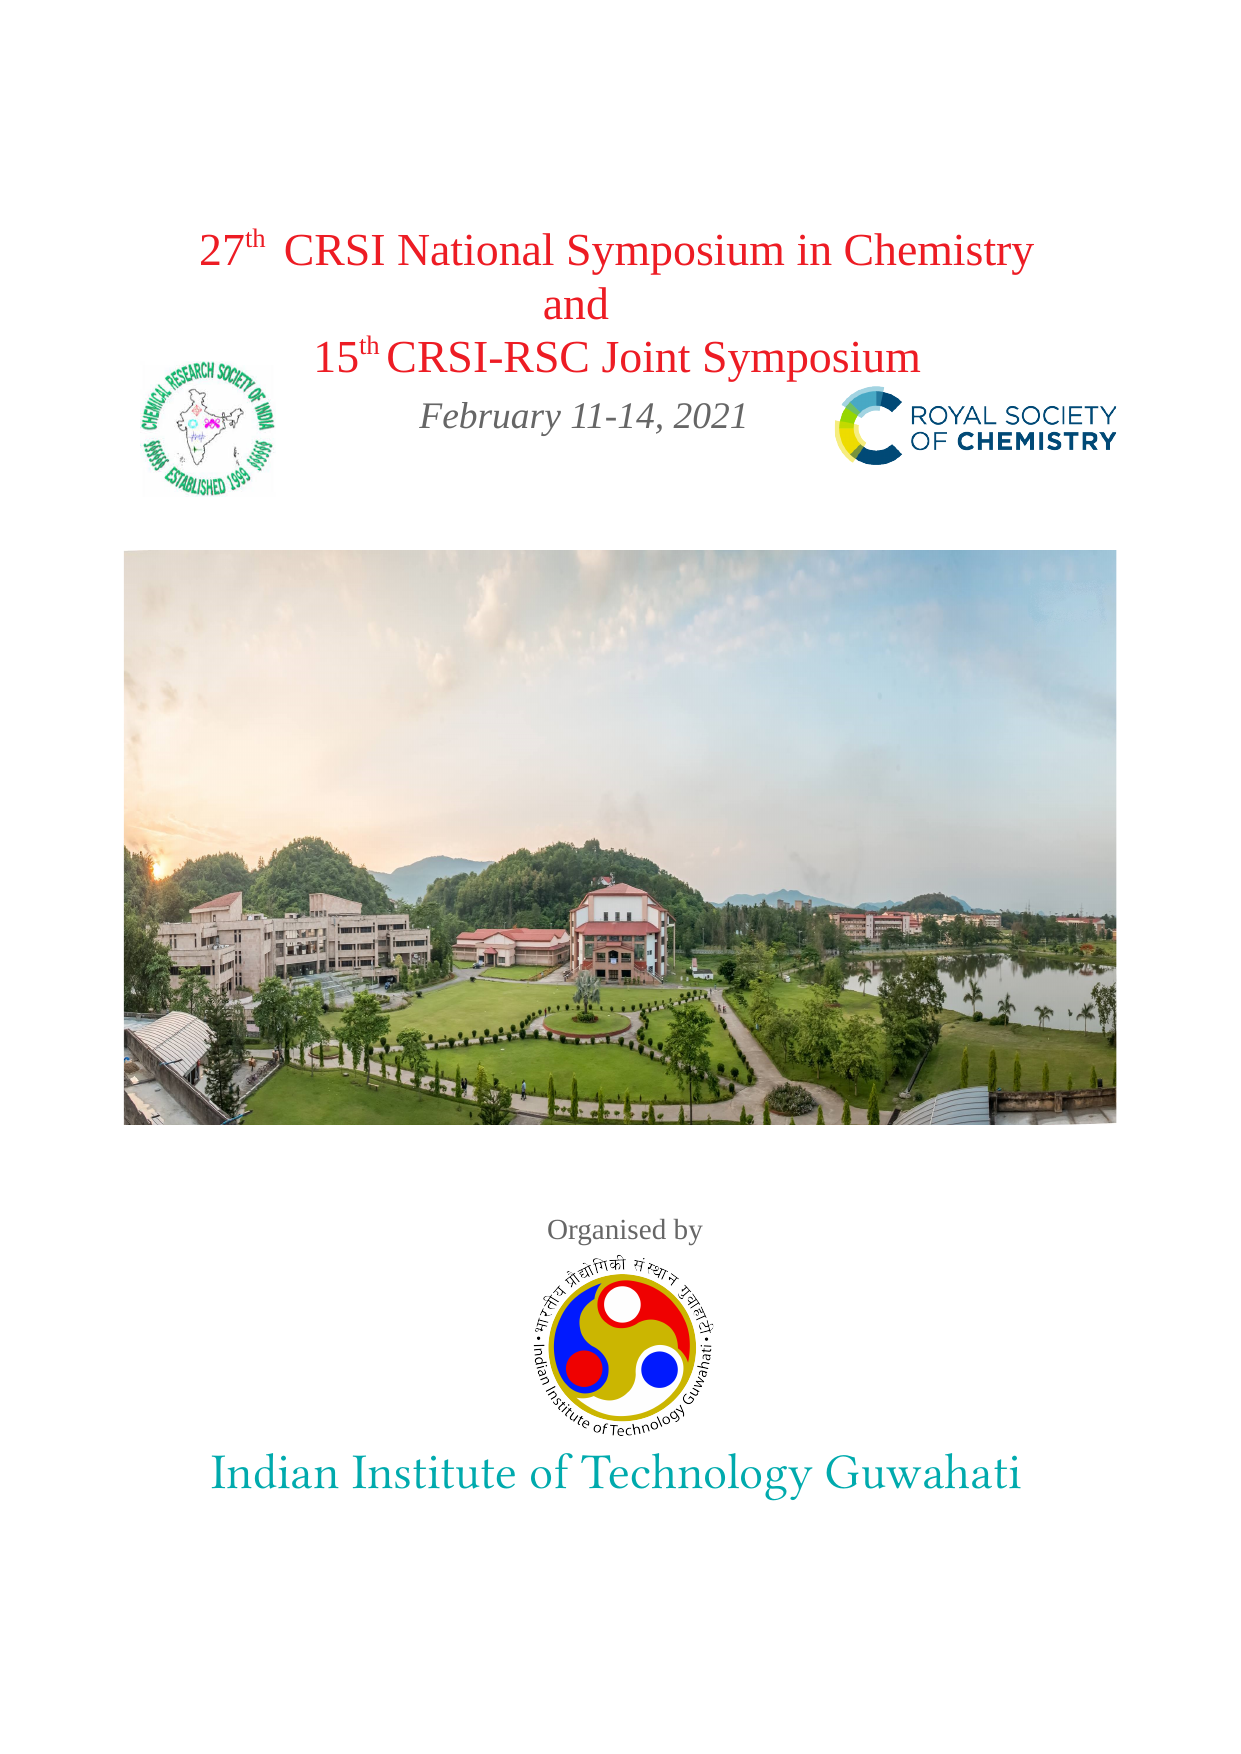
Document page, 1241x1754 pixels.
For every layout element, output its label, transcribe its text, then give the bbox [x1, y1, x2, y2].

picture [140, 361, 276, 497]
table_header February 11-14, 2021 [414, 389, 827, 514]
picture [531, 1253, 714, 1436]
table_header 27th CRSI National Symposium in Chemistry and 15th CRSI-RSC Joint Symposium [119, 214, 1123, 388]
table_header [119, 389, 413, 514]
table_header [828, 389, 1122, 514]
picture [123, 550, 1117, 1125]
picture [834, 386, 1117, 465]
table_header Organised by Indian Institute of Technology Guwahati [119, 1207, 1122, 1507]
table_header [119, 516, 1122, 1159]
